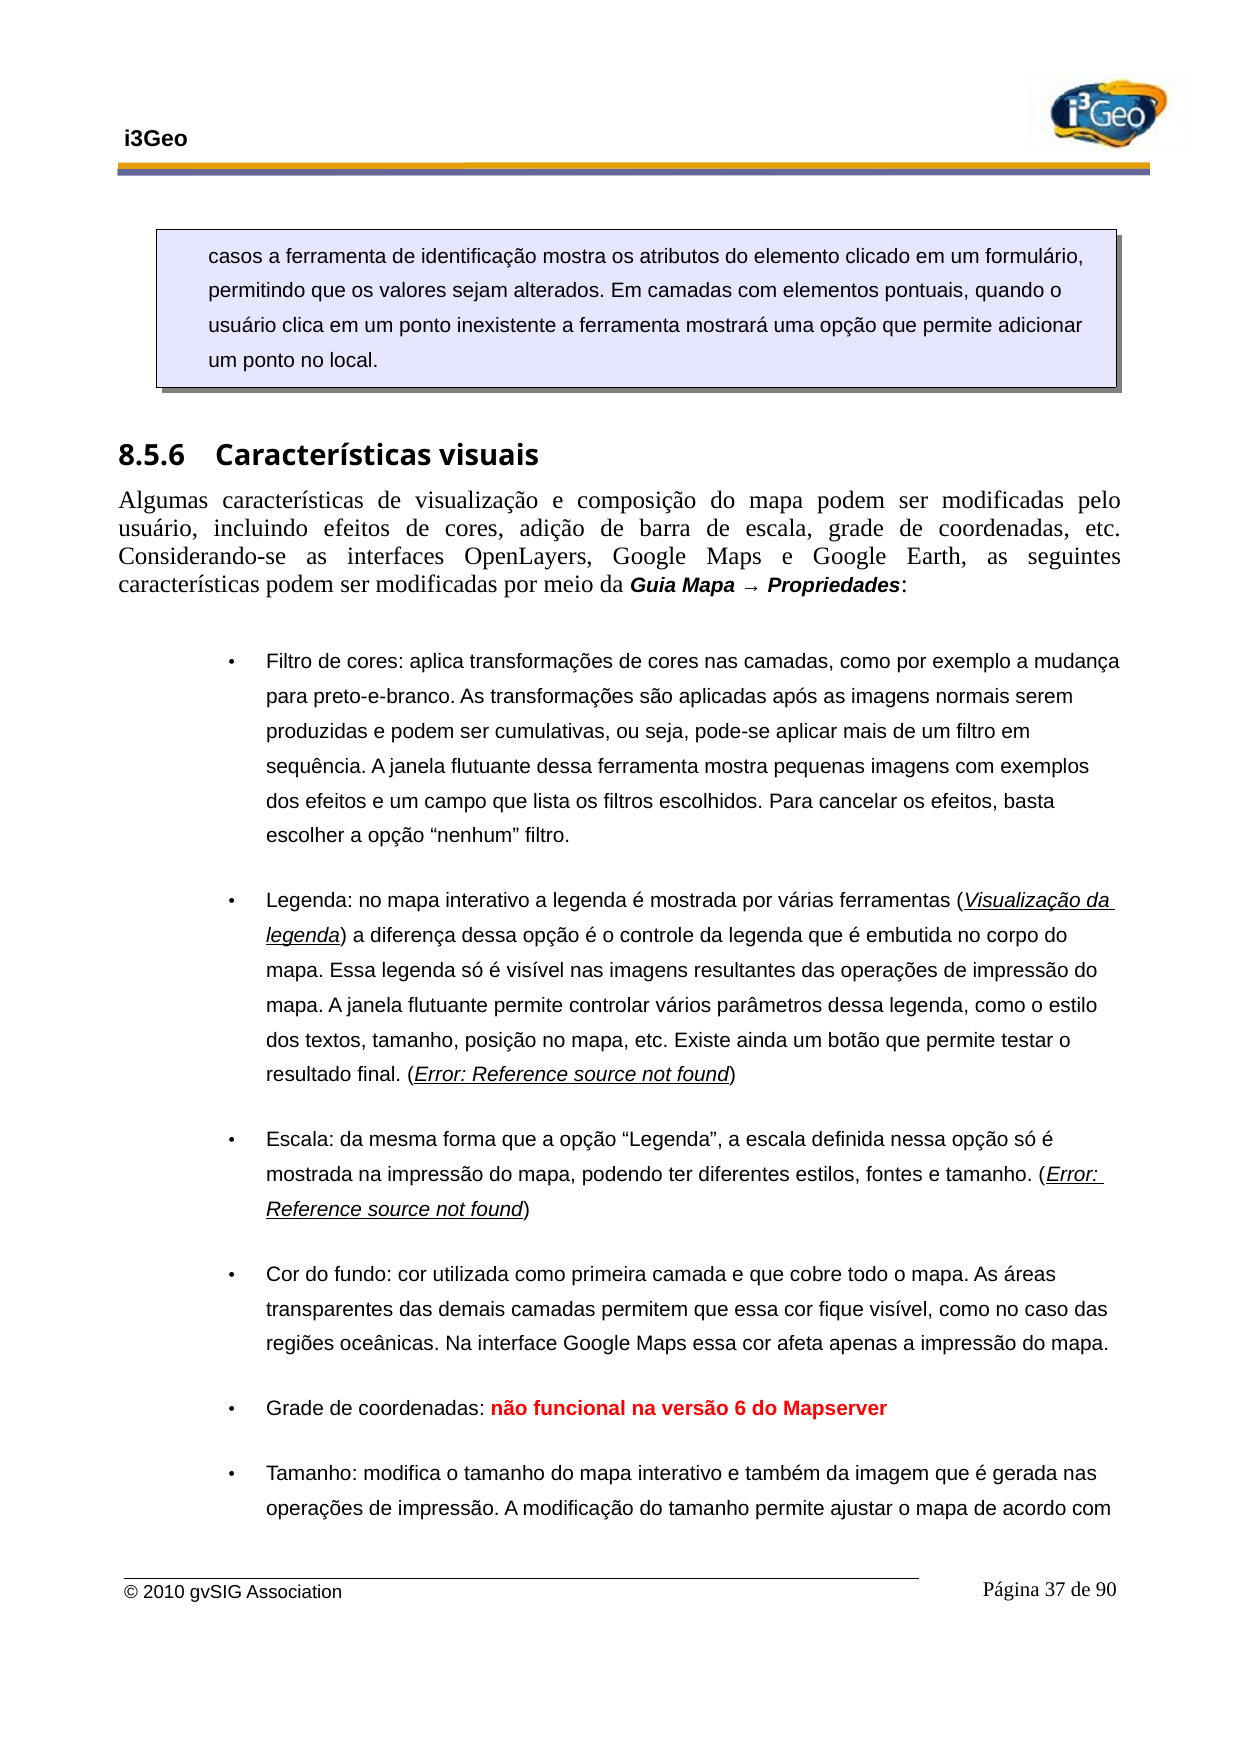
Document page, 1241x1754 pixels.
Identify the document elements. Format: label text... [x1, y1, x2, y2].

text Algumas características de visualização e composição do mapa podem ser modificadas pelo usuário, incluindo efeitos de cores, adição de barra de escala, grade de coordenadas, etc. Considerando-se as interfaces OpenLayers, Google Maps e Google Earth, as seguintes características podem ser modificadas por meio da Guia mapa → propriedades: [118, 487, 1122, 597]
subtitle Características visuais [118, 434, 1122, 474]
list casos a ferramenta de identificação mostra os atributos do elemento clicado em um formulário, permitindo que os valores sejam alterados. Em camadas com elementos pontuais, quando o usuário clica em um ponto inexistente a ferramenta mostrará uma opção que permite adicionar um ponto no local. [157, 230, 1116, 387]
list Filtro de cores: aplica transformações de cores nas camadas, como por exemplo a mudança para preto-e-branco. As transformações são aplicadas após as imagens normais serem produzidas e podem ser cumulativas, ou seja, pode-se aplicar mais de um filtro em sequência. A janela flutuante dessa ferramenta mostra pequenas imagens com exemplos dos efeitos e um campo que lista os filtros escolhidos. Para cancelar os efeitos, basta escolher a opção “nenhum” filtro. [228, 650, 1122, 847]
picture [1025, 74, 1191, 151]
list Cor do fundo: cor utilizada como primeira camada e que cobre todo o mapa. As áreas transparentes das demais camadas permitem que essa cor fique visível, como no caso das regiões oceânicas. Na interface Google Maps essa cor afeta apenas a impressão do mapa. [228, 1262, 1122, 1355]
list Tamanho: modifica o tamanho do mapa interativo e também da imagem que é gerada nas operações de impressão. A modificação do tamanho permite ajustar o mapa de acordo com [228, 1462, 1122, 1520]
list Grade de coordenadas: não funcional na versão 6 do Mapserver [228, 1397, 1122, 1420]
list Legenda: no mapa interativo a legenda é mostrada por várias ferramentas (Visualização da legenda) a diferença dessa opção é o controle da legenda que é embutida no corpo do mapa. Essa legenda só é visível nas imagens resultantes das operações de impressão do mapa. A janela flutuante permite controlar vários parâmetros dessa legenda, como o estilo dos textos, tamanho, posição no mapa, etc. Existe ainda um botão que permite testar o resultado final. (Erro: Origem da referência não encontrada) [228, 889, 1122, 1086]
list Escala: da mesma forma que a opção “Legenda”, a escala definida nessa opção só é mostrada na impressão do mapa, podendo ter diferentes estilos, fontes e tamanho. (Erro: Origem da referência não encontrada) [228, 1128, 1122, 1221]
